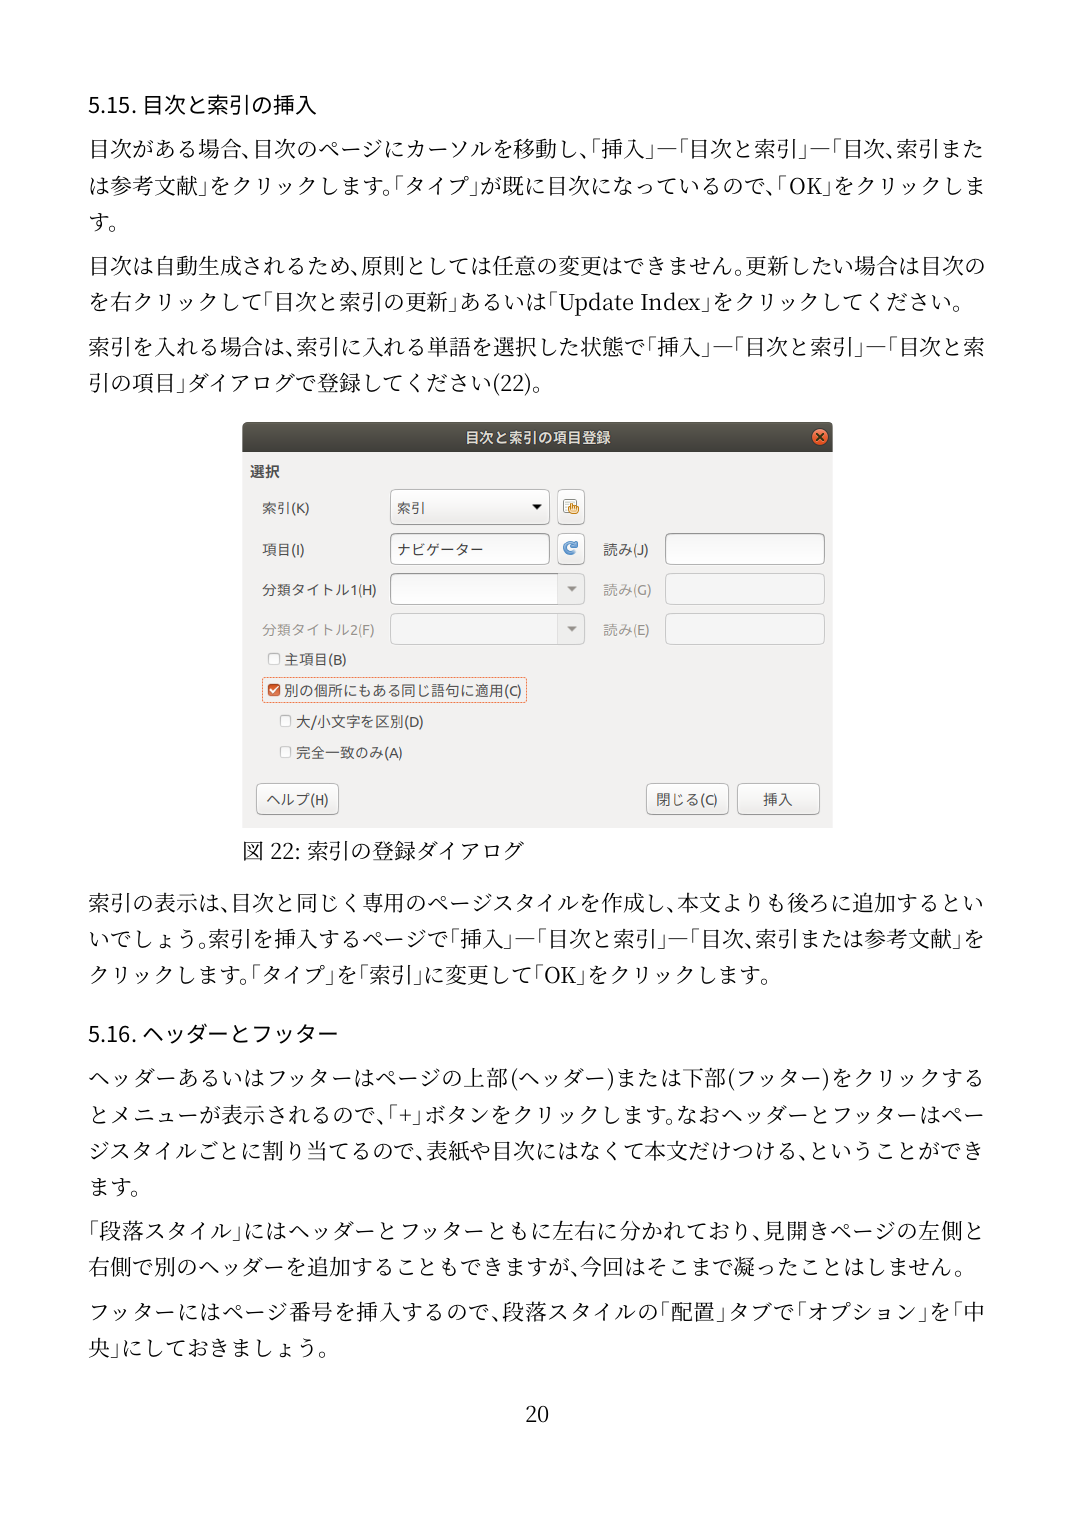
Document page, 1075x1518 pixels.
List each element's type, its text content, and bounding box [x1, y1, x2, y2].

text 図 22: 索引の登録ダイアログ [242, 828, 833, 866]
text 目次がある場合、目次のページにカーソルを移動し、「挿入」―「目次と索引」―「目次、索引または参考文献」をクリックします。「タイプ」が既に目次になっているので、「OK」をクリックします。 [88, 133, 986, 236]
subtitle ヘッダーとフッター [88, 1017, 986, 1049]
picture [242, 422, 833, 828]
text ヘッダーあるいはフッターはページの上部(ヘッダー)または下部(フッター)をクリックするとメニューが表示されるので、「+」ボタンをクリックします。なおヘッダーとフッターはページスタイルごとに割り当てるので、表紙や目次にはなくて本文だけつける、ということができます。 [88, 1062, 986, 1202]
text 目次は自動生成されるため、原則としては任意の変更はできません。更新したい場合は目次のを右クリックして「目次と索引の更新」あるいは「Update Index」をクリックしてください。 [88, 249, 986, 317]
text フッターにはページ番号を挿入するので、段落スタイルの「配置」タブで「オプション」を「中央」にしておきましょう。 [88, 1295, 986, 1362]
subtitle 目次と索引の挿入 [88, 88, 986, 120]
text 索引の表示は、目次と同じく専用のページスタイルを作成し、本文よりも後ろに追加するといいでしょう。索引を挿入するページで「挿入」―「目次と索引」―「目次、索引または参考文献」をクリックします。「タイプ」を「索引」に変更して「OK」をクリックします。 [88, 410, 986, 990]
text 「段落スタイル」にはヘッダーとフッターともに左右に分かれており、見開きページの左側と右側で別のヘッダーを追加することもできますが、今回はそこまで凝ったことはしません。 [88, 1214, 986, 1282]
text 索引を入れる場合は、索引に入れる単語を選択した状態で「挿入」―「目次と索引」―「目次と索引の項目」ダイアログで登録してください(図 22)。 [88, 330, 986, 397]
